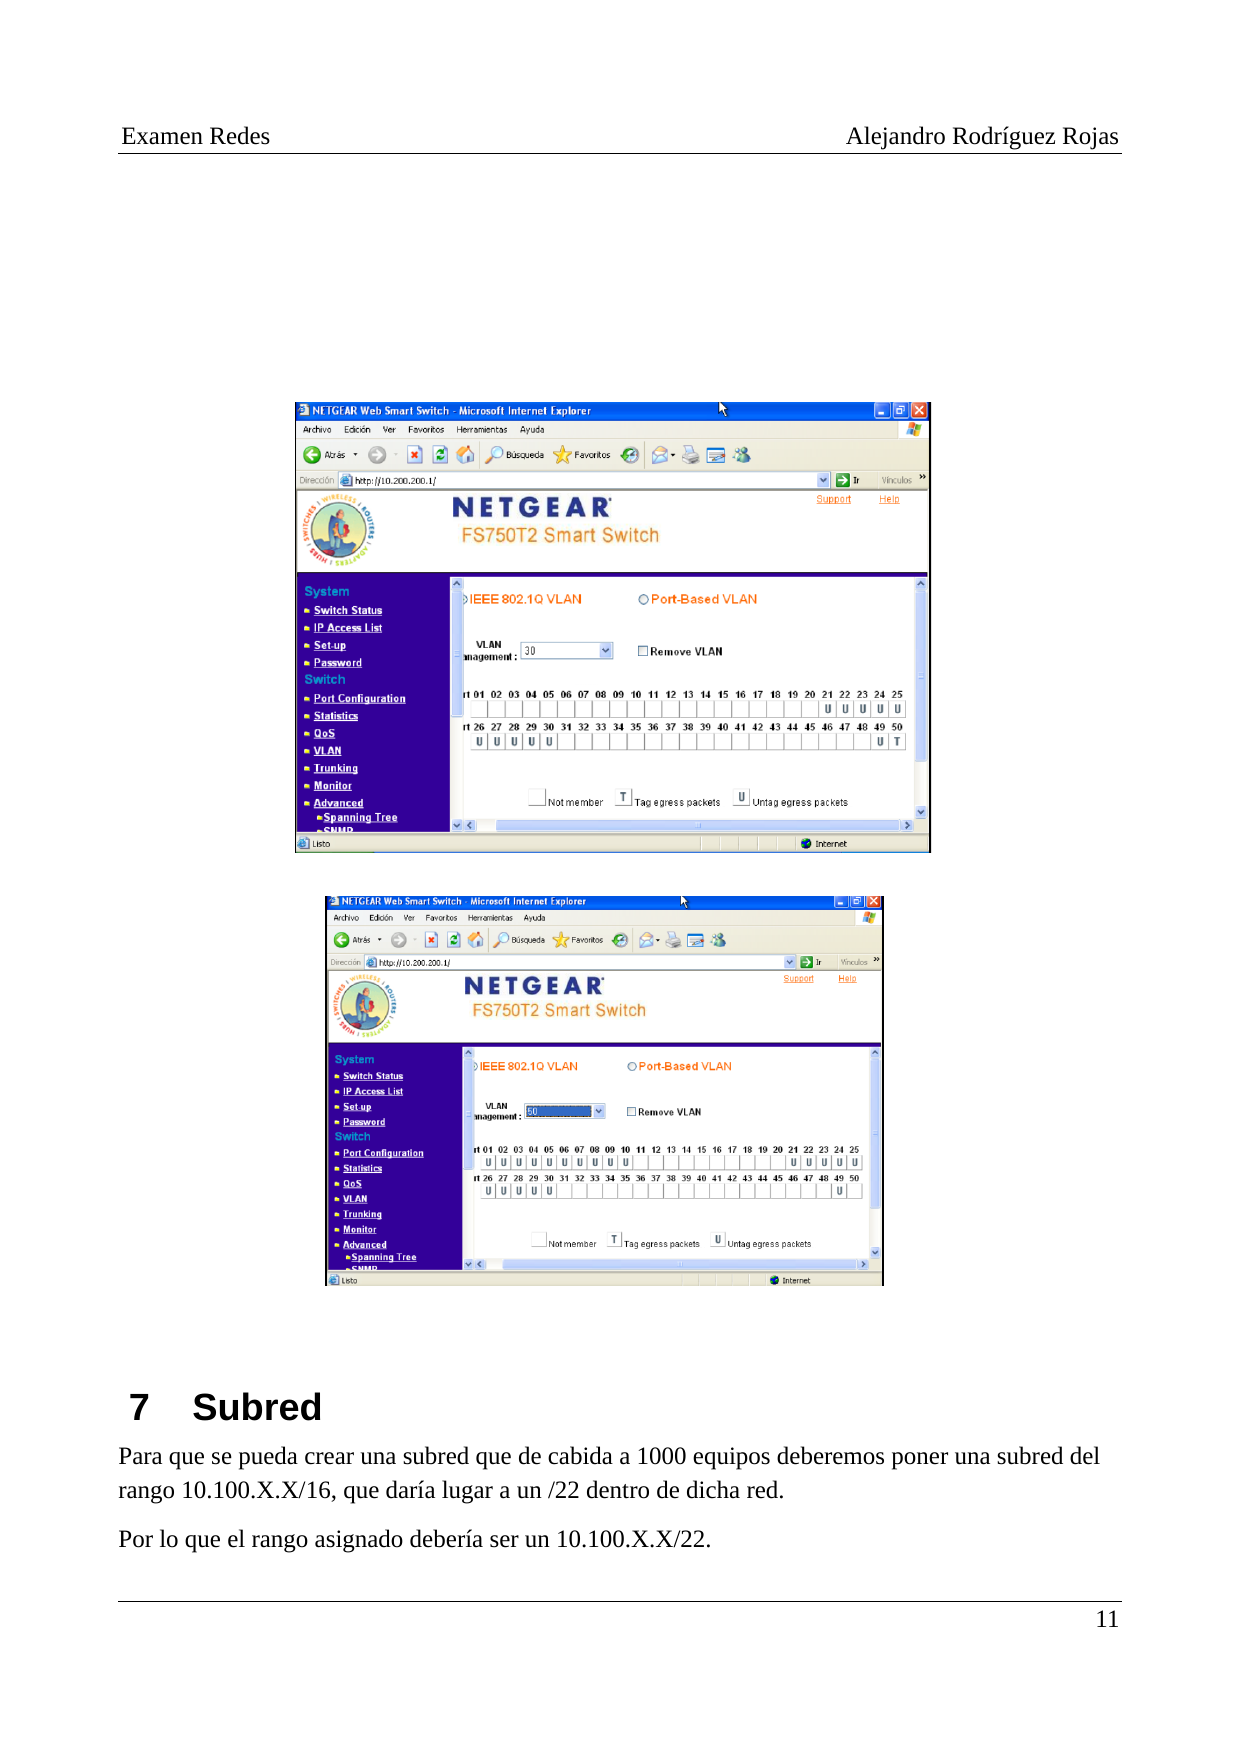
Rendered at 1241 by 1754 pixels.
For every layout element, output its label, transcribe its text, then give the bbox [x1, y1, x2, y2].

picture [325, 896, 663, 1286]
subtitle Subred [118, 1385, 1122, 1428]
text Por lo que el rango asignado debería ser un 10.100.X.X/22. [118, 1524, 1122, 1553]
picture [295, 402, 680, 853]
text Para que se pueda crear una subred que de cabida a 1000 equipos deberemos poner una subred del rango 10.100.X.X/16, que daría lugar a un /22 dentro de dicha red. [118, 1441, 1122, 1504]
